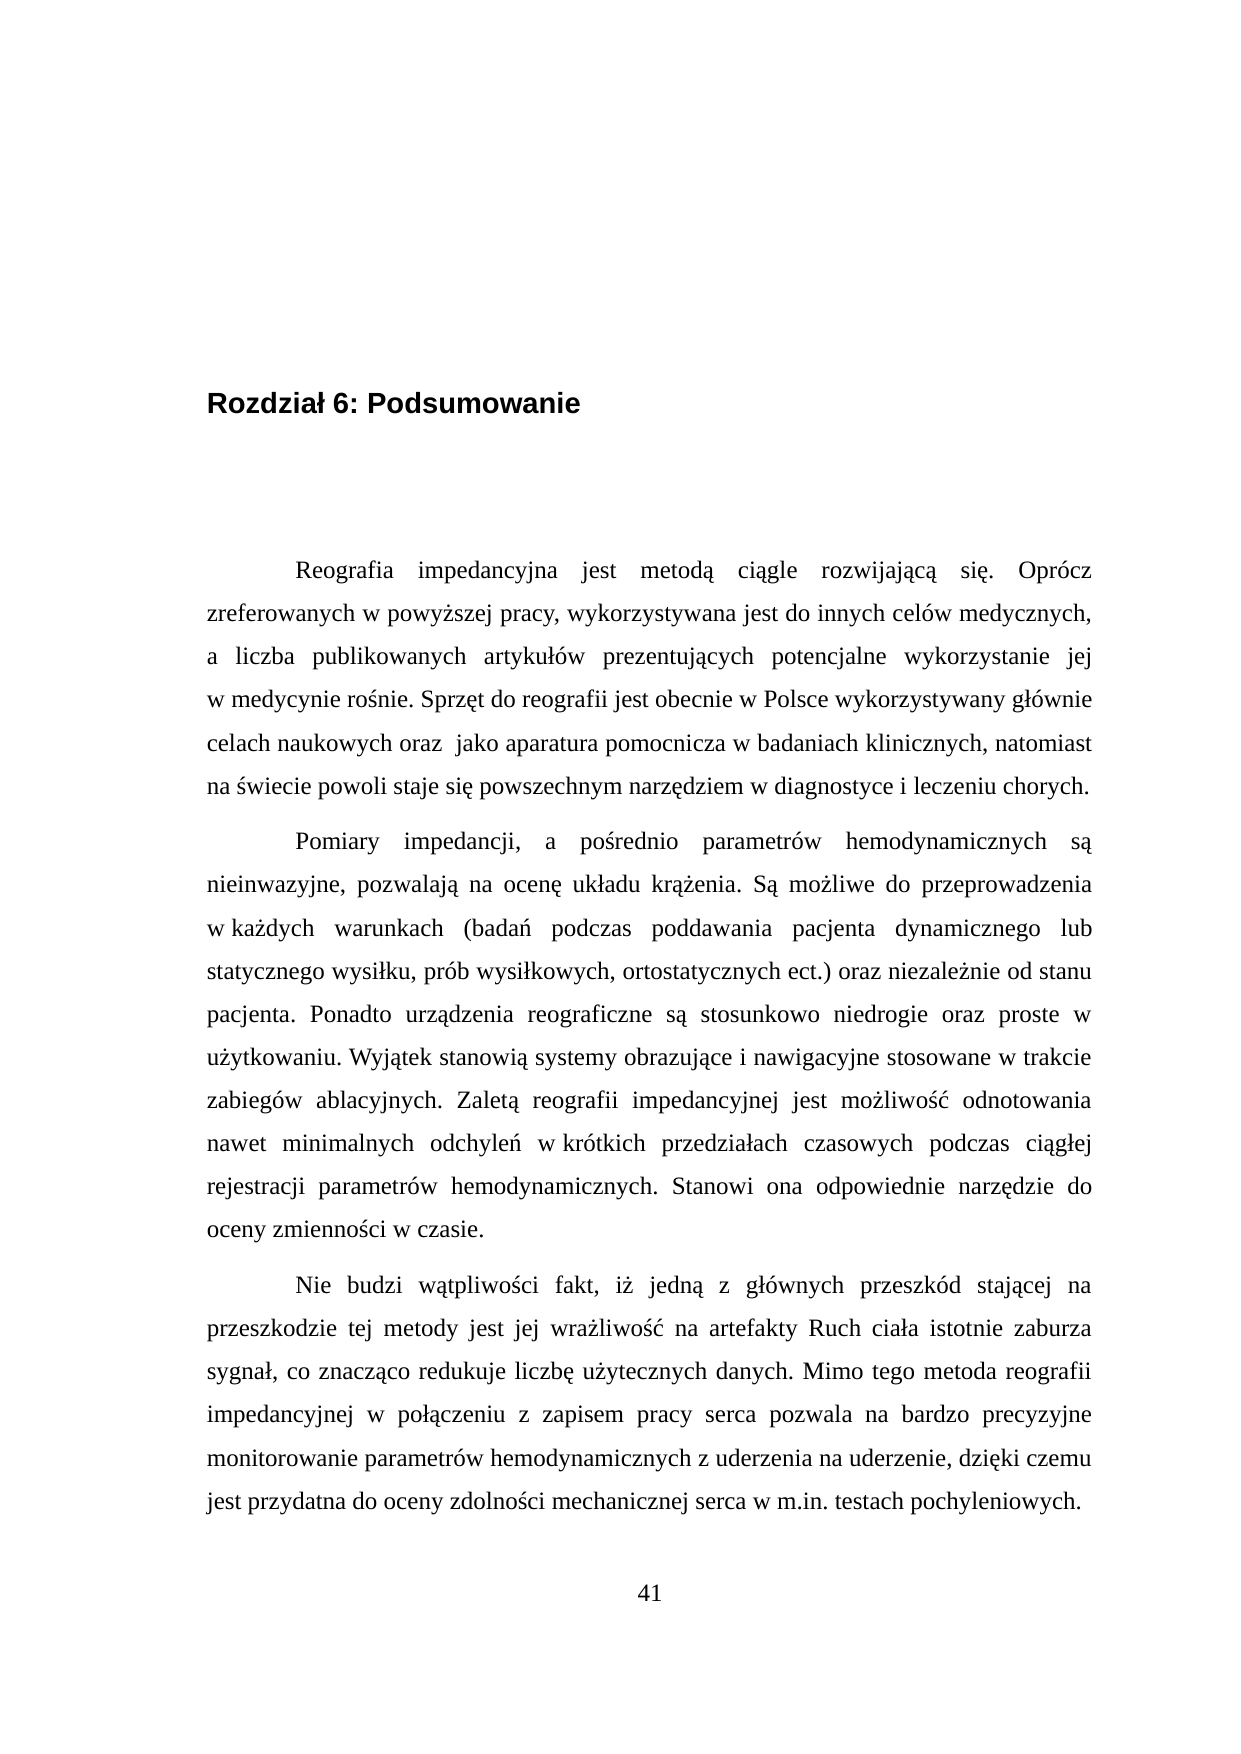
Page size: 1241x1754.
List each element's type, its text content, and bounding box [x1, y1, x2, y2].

subtitle Rozdział 6: Podsumowanie [207, 386, 1093, 419]
text Pomiary impedancji, a pośrednio parametrów hemodynamicznych są nieinwazyjne, pozwalają na ocenę układu krążenia. Są możliwe do przeprowadzenia w każdych warunkach (badań podczas poddawania pacjenta dynamicznego lub statycznego wysiłku, prób wysiłkowych, ortostatycznych ect.) oraz niezależnie od stanu pacjenta. Ponadto urządzenia reograficzne są stosunkowo niedrogie oraz proste w użytkowaniu. Wyjątek stanowią systemy obrazujące i nawigacyjne stosowane w trakcie zabiegów ablacyjnych. Zaletą reografii impedancyjnej jest możliwość odnotowania nawet minimalnych odchyleń w krótkich przedziałach czasowych podczas ciągłej rejestracji parametrów hemodynamicznych. Stanowi ona odpowiednie narzędzie do oceny zmienności w czasie. [207, 826, 1093, 1243]
text Nie budzi wątpliwości fakt, iż jedną z głównych przeszkód stającej na przeszkodzie tej metody jest jej wrażliwość na artefakty Ruch ciała istotnie zaburza sygnał, co znacząco redukuje liczbę użytecznych danych. Mimo tego metoda reografii impedancyjnej w połączeniu z zapisem pracy serca pozwala na bardzo precyzyjne monitorowanie parametrów hemodynamicznych z uderzenia na uderzenie, dzięki czemu jest przydatna do oceny zdolności mechanicznej serca w m.in. testach pochyleniowych. [207, 1270, 1093, 1514]
text Reografia impedancyjna jest metodą ciągle rozwijającą się. Oprócz zreferowanych w powyższej pracy, wykorzystywana jest do innych celów medycznych, a liczba publikowanych artykułów prezentujących potencjalne wykorzystanie jej w medycynie rośnie. Sprzęt do reografii jest obecnie w Polsce wykorzystywany głównie celach naukowych oraz jako aparatura pomocnicza w badaniach klinicznych, natomiast na świecie powoli staje się powszechnym narzędziem w diagnostyce i leczeniu chorych. [207, 555, 1093, 799]
